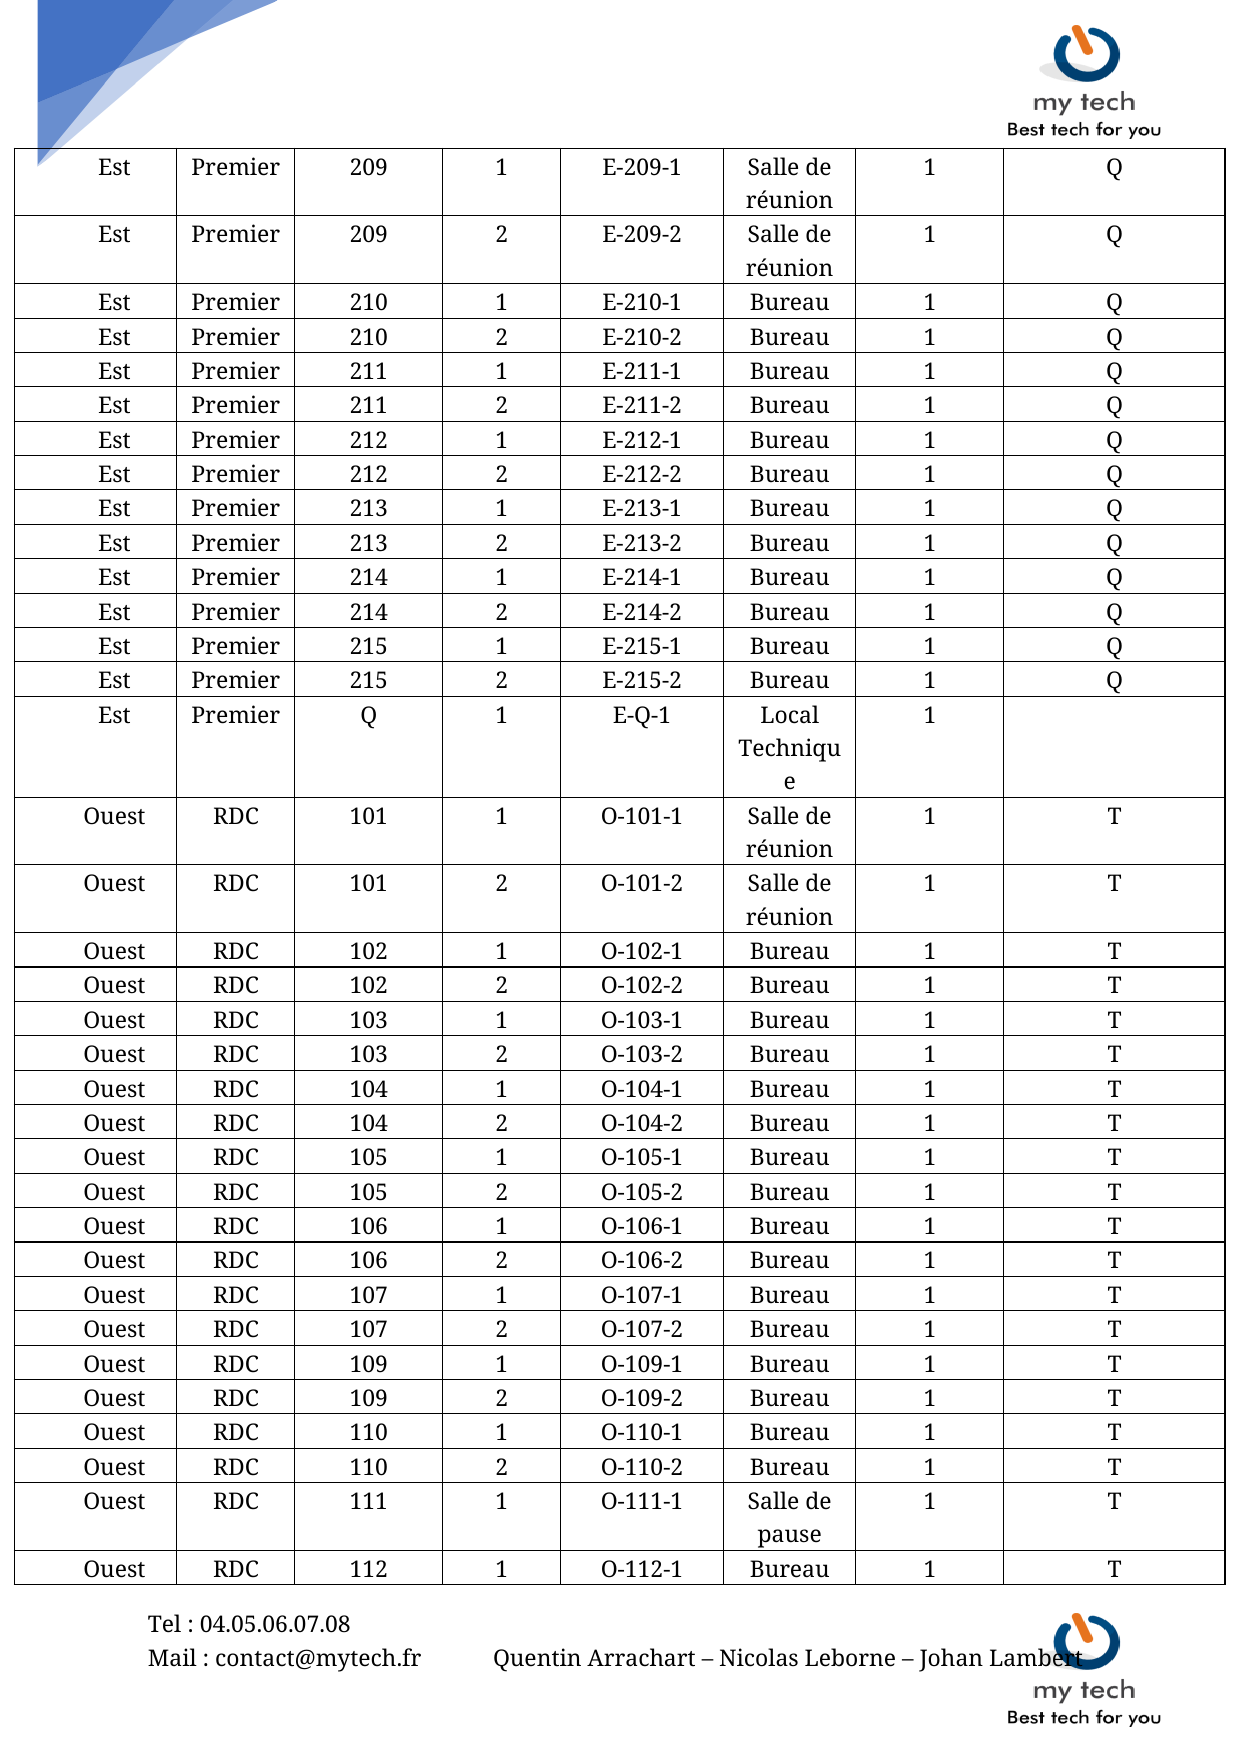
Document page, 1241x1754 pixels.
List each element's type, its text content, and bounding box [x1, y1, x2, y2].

table_cell 1 [443, 149, 560, 215]
table_cell Bureau [724, 422, 855, 455]
table_cell Est [15, 662, 176, 696]
table_cell Ouest [15, 1243, 176, 1276]
table_cell 1 [443, 490, 560, 524]
table_cell 106 [295, 1208, 442, 1241]
table_cell Salle de réunion [724, 865, 855, 932]
table_cell Ouest [15, 1036, 176, 1069]
table_cell Premier [177, 284, 294, 317]
table_cell 2 [443, 594, 560, 627]
table_cell 2 [443, 1174, 560, 1207]
table_cell Premier [177, 525, 294, 558]
table_cell Bureau [724, 933, 855, 966]
table_cell T [1004, 1105, 1224, 1138]
table_cell Bureau [724, 594, 855, 627]
table_cell O-112-1 [561, 1551, 723, 1584]
table_cell T [1004, 1208, 1224, 1241]
table_cell E-Q-1 [561, 697, 723, 797]
table_cell E-212-2 [561, 456, 723, 489]
table_cell Q [1004, 387, 1224, 421]
table_cell RDC [177, 1414, 294, 1448]
table_cell Premier [177, 594, 294, 627]
table_cell 103 [295, 1002, 442, 1035]
table_cell T [1004, 798, 1224, 864]
table_cell Bureau [724, 1551, 855, 1584]
table_cell RDC [177, 968, 294, 1001]
table_cell E-214-1 [561, 559, 723, 592]
table_cell Est [15, 149, 176, 215]
table_cell 213 [295, 490, 442, 524]
table_cell E-213-2 [561, 525, 723, 558]
table_cell T [1004, 1002, 1224, 1035]
table_cell Bureau [724, 1346, 855, 1379]
table_cell Premier [177, 149, 294, 215]
table_cell O-105-1 [561, 1139, 723, 1173]
table_cell RDC [177, 1002, 294, 1035]
table_cell Bureau [724, 1174, 855, 1207]
table_cell 1 [856, 216, 1003, 283]
table_cell E-212-1 [561, 422, 723, 455]
table_cell Premier [177, 456, 294, 489]
table_cell Q [295, 697, 442, 797]
table_cell Q [1004, 353, 1224, 386]
table_cell Ouest [15, 1449, 176, 1482]
table_cell Premier [177, 662, 294, 696]
table_cell 213 [295, 525, 442, 558]
table_cell Bureau [724, 1311, 855, 1344]
table_cell Ouest [15, 1346, 176, 1379]
table_cell Ouest [15, 1483, 176, 1550]
table_cell 1 [856, 628, 1003, 661]
table_cell E-215-1 [561, 628, 723, 661]
table_cell Ouest [15, 1105, 176, 1138]
table_cell Est [15, 387, 176, 421]
table_cell 102 [295, 968, 442, 1001]
table_cell 1 [443, 422, 560, 455]
table_cell 1 [443, 697, 560, 797]
table_cell 211 [295, 387, 442, 421]
table_cell 1 [856, 1449, 1003, 1482]
table_cell 1 [856, 559, 1003, 592]
table_cell 1 [856, 284, 1003, 317]
table_cell 1 [856, 422, 1003, 455]
table_cell 1 [856, 1277, 1003, 1310]
table_cell RDC [177, 865, 294, 932]
table_cell 1 [856, 1208, 1003, 1241]
table_cell 1 [443, 1414, 560, 1448]
table_cell 1 [856, 594, 1003, 627]
table_cell 1 [856, 1414, 1003, 1448]
table_cell Bureau [724, 1380, 855, 1413]
table_cell Est [15, 284, 176, 317]
table_cell Bureau [724, 1277, 855, 1310]
table_cell RDC [177, 798, 294, 864]
table_cell 1 [856, 697, 1003, 797]
table_cell 103 [295, 1036, 442, 1069]
table_cell 1 [443, 1551, 560, 1584]
table_cell 1 [856, 968, 1003, 1001]
table_cell 1 [443, 1071, 560, 1104]
table_cell Bureau [724, 456, 855, 489]
table_cell 1 [856, 1036, 1003, 1069]
table_cell 1 [856, 1551, 1003, 1584]
table_cell 1 [856, 149, 1003, 215]
table_cell 211 [295, 353, 442, 386]
table_cell T [1004, 1449, 1224, 1482]
table_cell 111 [295, 1483, 442, 1550]
table_cell 1 [443, 798, 560, 864]
table_cell Ouest [15, 798, 176, 864]
table_cell T [1004, 1414, 1224, 1448]
table_cell Q [1004, 456, 1224, 489]
table_cell E-210-2 [561, 319, 723, 352]
table_cell 1 [856, 353, 1003, 386]
table_cell O-111-1 [561, 1483, 723, 1550]
table_cell 1 [443, 1346, 560, 1379]
table_cell O-107-2 [561, 1311, 723, 1344]
table_cell Premier [177, 628, 294, 661]
table_cell O-102-2 [561, 968, 723, 1001]
table_cell Ouest [15, 933, 176, 966]
table_cell RDC [177, 1483, 294, 1550]
table_cell Ouest [15, 1139, 176, 1173]
table_cell RDC [177, 1105, 294, 1138]
table_cell 1 [856, 319, 1003, 352]
table_cell Local Technique [724, 697, 855, 797]
table_cell Q [1004, 662, 1224, 696]
table_cell 212 [295, 456, 442, 489]
table_cell RDC [177, 1174, 294, 1207]
table_cell 105 [295, 1174, 442, 1207]
table_cell 110 [295, 1414, 442, 1448]
table_cell Bureau [724, 1449, 855, 1482]
table_cell 1 [443, 1483, 560, 1550]
table_cell 2 [443, 865, 560, 932]
table_cell 109 [295, 1380, 442, 1413]
table_cell 1 [856, 1311, 1003, 1344]
table_cell Premier [177, 353, 294, 386]
table_cell 1 [856, 525, 1003, 558]
table_cell T [1004, 1277, 1224, 1310]
table_cell Premier [177, 387, 294, 421]
table_cell O-104-2 [561, 1105, 723, 1138]
table_cell O-103-2 [561, 1036, 723, 1069]
table_cell T [1004, 968, 1224, 1001]
table_cell 214 [295, 594, 442, 627]
table_cell Premier [177, 216, 294, 283]
table_cell Bureau [724, 662, 855, 696]
table_cell Est [15, 319, 176, 352]
table_cell 1 [443, 933, 560, 966]
table_cell Ouest [15, 1380, 176, 1413]
table_cell 1 [856, 1243, 1003, 1276]
table_cell Ouest [15, 1414, 176, 1448]
table_cell Q [1004, 628, 1224, 661]
table_cell RDC [177, 1036, 294, 1069]
table_cell RDC [177, 1449, 294, 1482]
table_cell 1 [856, 798, 1003, 864]
table_cell 210 [295, 284, 442, 317]
table_cell E-213-1 [561, 490, 723, 524]
table_cell Bureau [724, 1071, 855, 1104]
table_cell 1 [443, 559, 560, 592]
table_cell Premier [177, 559, 294, 592]
table_cell 2 [443, 319, 560, 352]
table_cell RDC [177, 1346, 294, 1379]
table_cell Est [15, 216, 176, 283]
table_cell Salle de réunion [724, 216, 855, 283]
table_cell 105 [295, 1139, 442, 1173]
table_cell O-101-2 [561, 865, 723, 932]
table_cell 215 [295, 628, 442, 661]
table_cell Est [15, 422, 176, 455]
table_cell Est [15, 697, 176, 797]
table_cell 209 [295, 216, 442, 283]
table_cell Bureau [724, 353, 855, 386]
table_cell T [1004, 1311, 1224, 1344]
table_cell O-110-2 [561, 1449, 723, 1482]
table_cell Salle de pause [724, 1483, 855, 1550]
table_cell E-211-2 [561, 387, 723, 421]
table_cell [1004, 697, 1224, 797]
table_cell Ouest [15, 1311, 176, 1344]
table_cell 1 [856, 1105, 1003, 1138]
table_cell 1 [856, 1483, 1003, 1550]
table_cell 1 [856, 387, 1003, 421]
table_cell 1 [856, 1139, 1003, 1173]
table_cell T [1004, 1380, 1224, 1413]
table_cell Ouest [15, 865, 176, 932]
table_cell O-109-1 [561, 1346, 723, 1379]
table_cell E-214-2 [561, 594, 723, 627]
table_cell Bureau [724, 525, 855, 558]
table_cell 1 [443, 1139, 560, 1173]
table_cell 2 [443, 662, 560, 696]
table_cell E-210-1 [561, 284, 723, 317]
table_cell Ouest [15, 1551, 176, 1584]
table_cell 104 [295, 1071, 442, 1104]
table_cell Est [15, 525, 176, 558]
table_cell 1 [856, 933, 1003, 966]
table_cell Q [1004, 422, 1224, 455]
table_cell O-107-1 [561, 1277, 723, 1310]
table_cell O-109-2 [561, 1380, 723, 1413]
table_cell 1 [856, 1174, 1003, 1207]
table_cell Est [15, 353, 176, 386]
table_cell 1 [443, 353, 560, 386]
table_cell Salle de réunion [724, 149, 855, 215]
table_cell T [1004, 1174, 1224, 1207]
table_cell Bureau [724, 968, 855, 1001]
table_cell 209 [295, 149, 442, 215]
table_cell RDC [177, 933, 294, 966]
table_cell 1 [443, 1277, 560, 1310]
table_cell Bureau [724, 1105, 855, 1138]
table_cell Bureau [724, 490, 855, 524]
table_cell 1 [443, 284, 560, 317]
table_cell T [1004, 1551, 1224, 1584]
table_cell T [1004, 1139, 1224, 1173]
table_cell Est [15, 490, 176, 524]
table_cell Est [15, 456, 176, 489]
table_cell 215 [295, 662, 442, 696]
table_cell Ouest [15, 1002, 176, 1035]
table_cell 1 [856, 456, 1003, 489]
table_cell Bureau [724, 387, 855, 421]
table_cell O-105-2 [561, 1174, 723, 1207]
table_cell 1 [856, 490, 1003, 524]
table_cell Ouest [15, 1071, 176, 1104]
table_cell Bureau [724, 1208, 855, 1241]
table_cell 2 [443, 1105, 560, 1138]
table_cell Est [15, 628, 176, 661]
table_cell O-103-1 [561, 1002, 723, 1035]
table_cell Q [1004, 525, 1224, 558]
table_cell Q [1004, 284, 1224, 317]
table_cell 1 [856, 662, 1003, 696]
table_cell 1 [443, 1208, 560, 1241]
table_cell 1 [856, 1346, 1003, 1379]
table_cell Q [1004, 559, 1224, 592]
table_cell 1 [856, 1071, 1003, 1104]
table_cell 2 [443, 216, 560, 283]
table_cell 210 [295, 319, 442, 352]
table_cell O-106-1 [561, 1208, 723, 1241]
table_cell 101 [295, 798, 442, 864]
table_cell RDC [177, 1071, 294, 1104]
table_cell T [1004, 1346, 1224, 1379]
table_cell Q [1004, 490, 1224, 524]
table_cell 2 [443, 456, 560, 489]
table_cell 112 [295, 1551, 442, 1584]
table_cell Premier [177, 490, 294, 524]
table_cell Bureau [724, 559, 855, 592]
table_cell Bureau [724, 628, 855, 661]
table_cell 107 [295, 1277, 442, 1310]
table_cell Ouest [15, 1174, 176, 1207]
table_cell Ouest [15, 1208, 176, 1241]
table_cell 102 [295, 933, 442, 966]
table_cell RDC [177, 1311, 294, 1344]
table_cell E-215-2 [561, 662, 723, 696]
table_cell Bureau [724, 319, 855, 352]
table_cell Premier [177, 422, 294, 455]
table_cell 2 [443, 525, 560, 558]
table_cell Ouest [15, 968, 176, 1001]
table_cell 2 [443, 1380, 560, 1413]
table_cell O-104-1 [561, 1071, 723, 1104]
table_cell Bureau [724, 1002, 855, 1035]
table_cell 106 [295, 1243, 442, 1276]
table_cell 1 [856, 1002, 1003, 1035]
table_cell 212 [295, 422, 442, 455]
table_cell O-102-1 [561, 933, 723, 966]
table_cell T [1004, 1036, 1224, 1069]
table_cell O-101-1 [561, 798, 723, 864]
table_cell 101 [295, 865, 442, 932]
table_cell Q [1004, 319, 1224, 352]
table_cell O-106-2 [561, 1243, 723, 1276]
table_cell T [1004, 1483, 1224, 1550]
table_cell 2 [443, 1243, 560, 1276]
table_cell RDC [177, 1243, 294, 1276]
table_cell RDC [177, 1139, 294, 1173]
table_cell 1 [856, 1380, 1003, 1413]
table_cell Est [15, 559, 176, 592]
table_cell Premier [177, 697, 294, 797]
table_cell RDC [177, 1380, 294, 1413]
table_cell Bureau [724, 1243, 855, 1276]
table_cell 109 [295, 1346, 442, 1379]
table_cell T [1004, 865, 1224, 932]
table_cell 2 [443, 1311, 560, 1344]
table_cell 1 [856, 865, 1003, 932]
table_cell Bureau [724, 284, 855, 317]
table_cell Ouest [15, 1277, 176, 1310]
table_cell Q [1004, 594, 1224, 627]
table_cell 104 [295, 1105, 442, 1138]
table_cell Q [1004, 149, 1224, 215]
table_cell E-209-1 [561, 149, 723, 215]
table_cell O-110-1 [561, 1414, 723, 1448]
table_cell Bureau [724, 1414, 855, 1448]
table_cell Salle de réunion [724, 798, 855, 864]
table_cell 1 [443, 628, 560, 661]
table_cell Est [15, 594, 176, 627]
table_cell 214 [295, 559, 442, 592]
table_cell 2 [443, 968, 560, 1001]
table_cell T [1004, 1243, 1224, 1276]
table_cell E-211-1 [561, 353, 723, 386]
table_cell 107 [295, 1311, 442, 1344]
table_cell T [1004, 933, 1224, 966]
table_cell 1 [443, 1002, 560, 1035]
table_cell Premier [177, 319, 294, 352]
table_cell Q [1004, 216, 1224, 283]
table_cell E-209-2 [561, 216, 723, 283]
table_cell 2 [443, 387, 560, 421]
table_cell Bureau [724, 1036, 855, 1069]
table_cell RDC [177, 1208, 294, 1241]
table_cell 2 [443, 1036, 560, 1069]
table_cell RDC [177, 1551, 294, 1584]
table_cell Bureau [724, 1139, 855, 1173]
table_cell 110 [295, 1449, 442, 1482]
table_cell T [1004, 1071, 1224, 1104]
table_cell 2 [443, 1449, 560, 1482]
table_cell RDC [177, 1277, 294, 1310]
